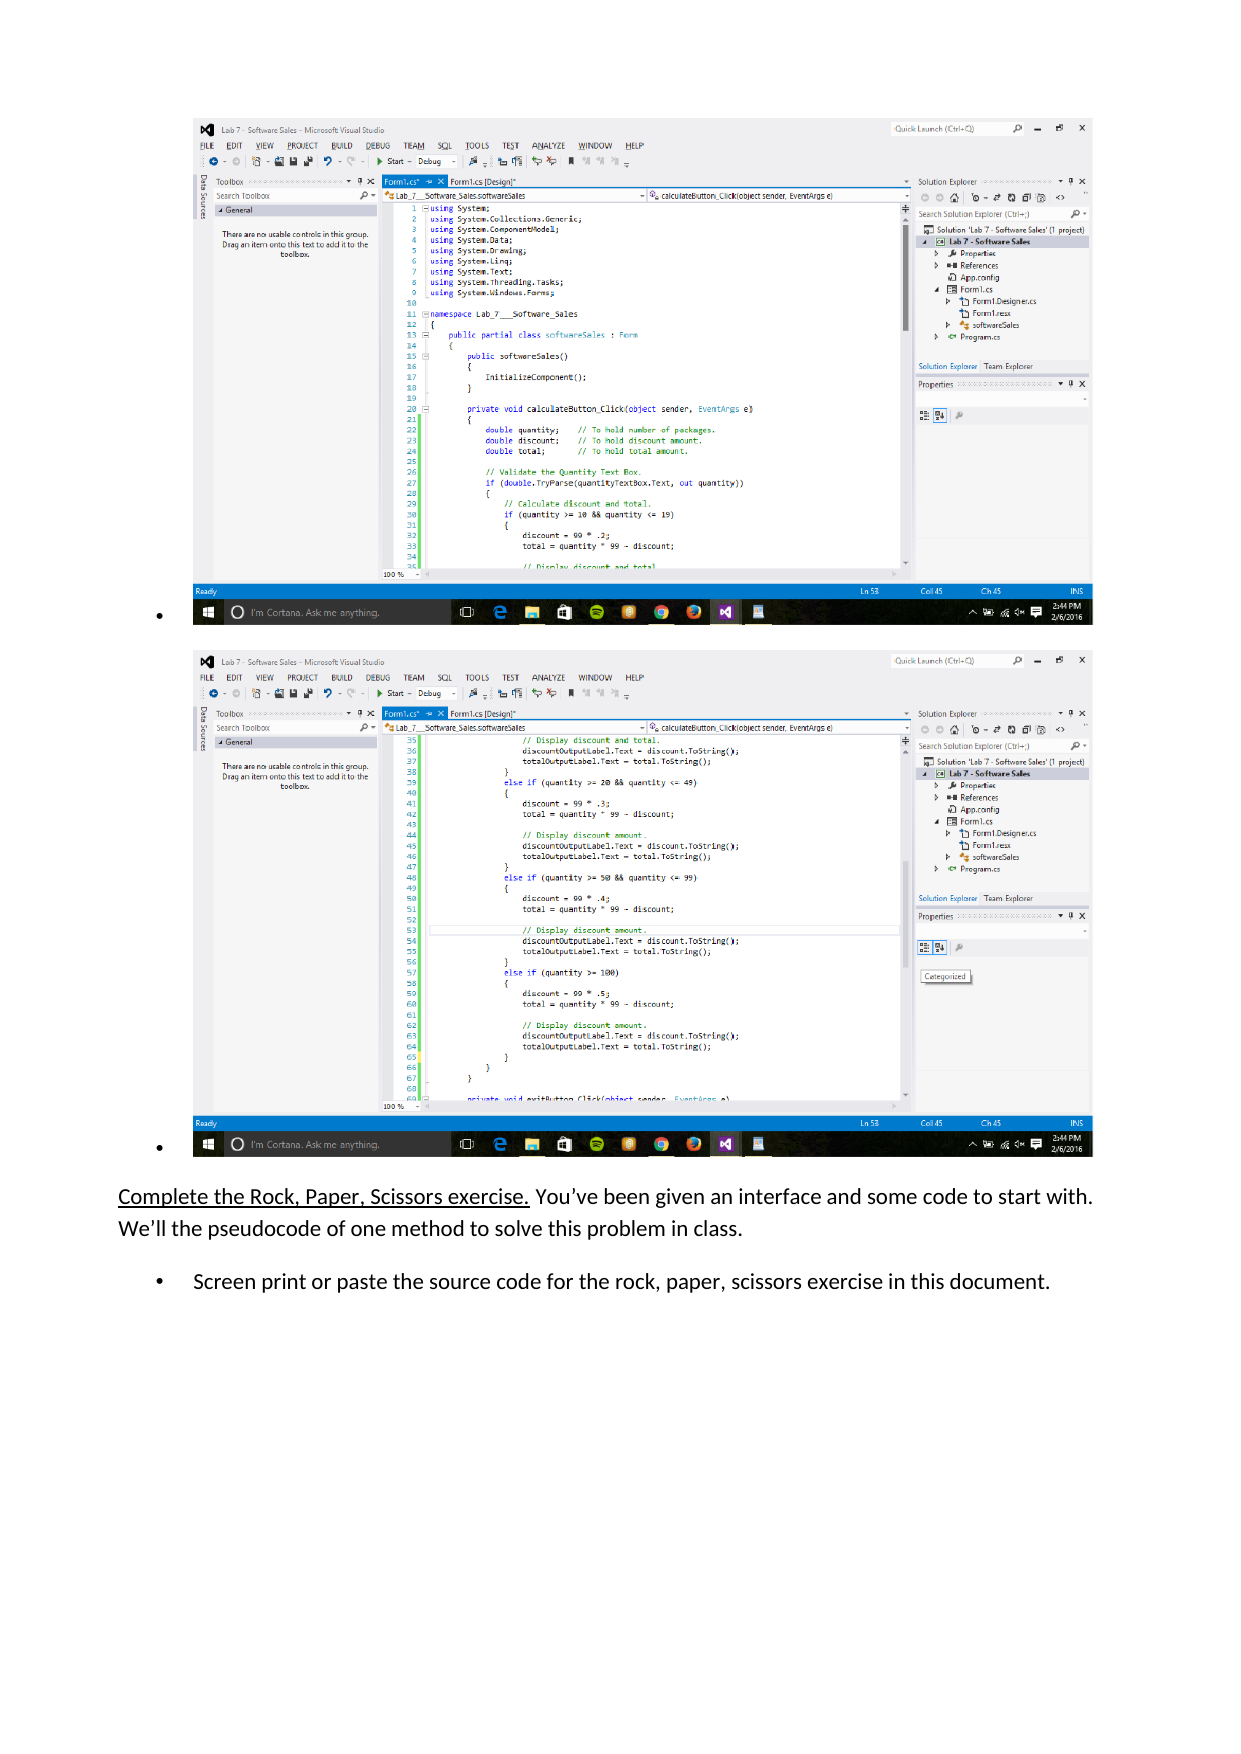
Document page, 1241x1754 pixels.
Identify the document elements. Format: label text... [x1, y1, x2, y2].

list Screen print or paste the source code for the rock, paper, scissors exercise in this document. [156, 1267, 1122, 1295]
text Complete the Rock, Paper, Scissors exercise. You’ve been given an interface and some code to start with. We’ll the pseudocode of one method to solve this problem in class. [118, 1182, 1122, 1242]
